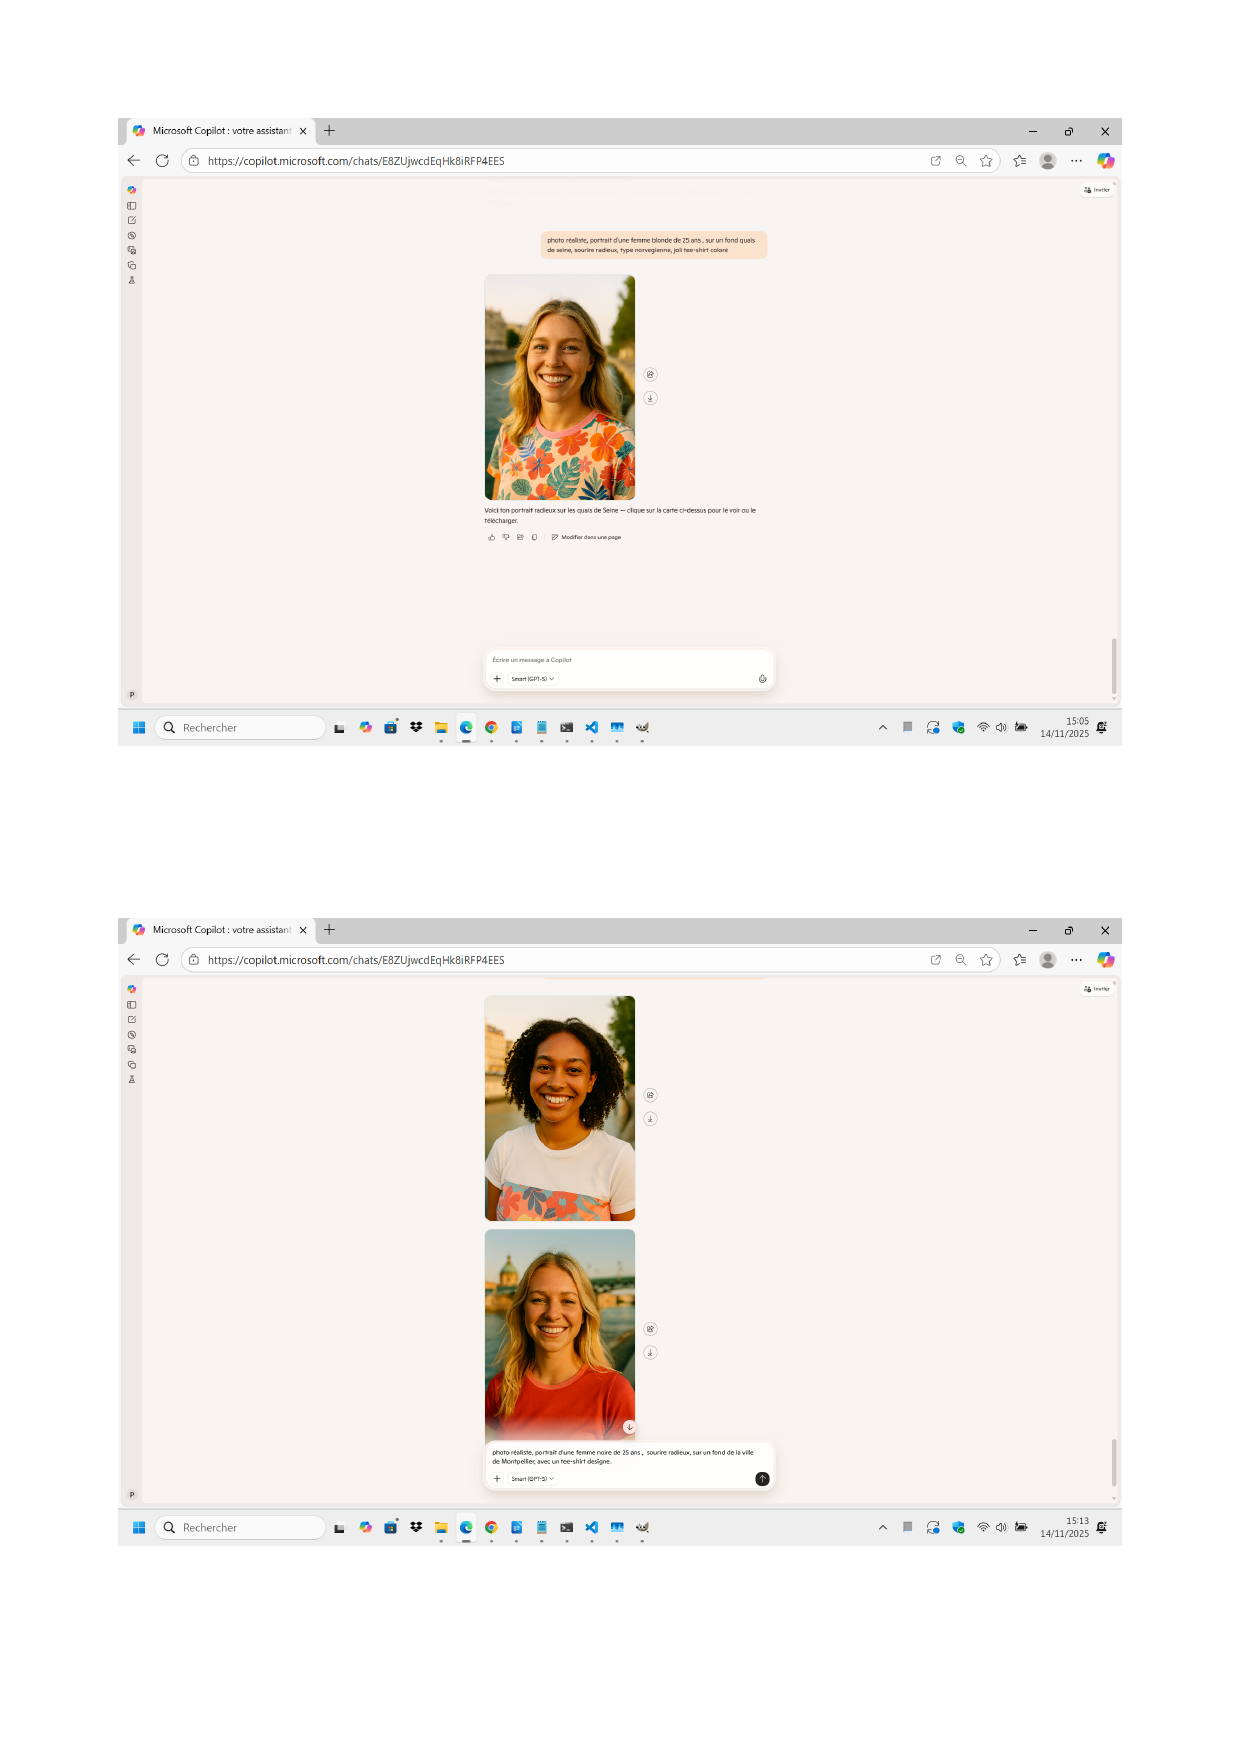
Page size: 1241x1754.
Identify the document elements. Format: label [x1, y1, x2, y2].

picture [118, 118, 1123, 746]
picture [118, 918, 1123, 1546]
